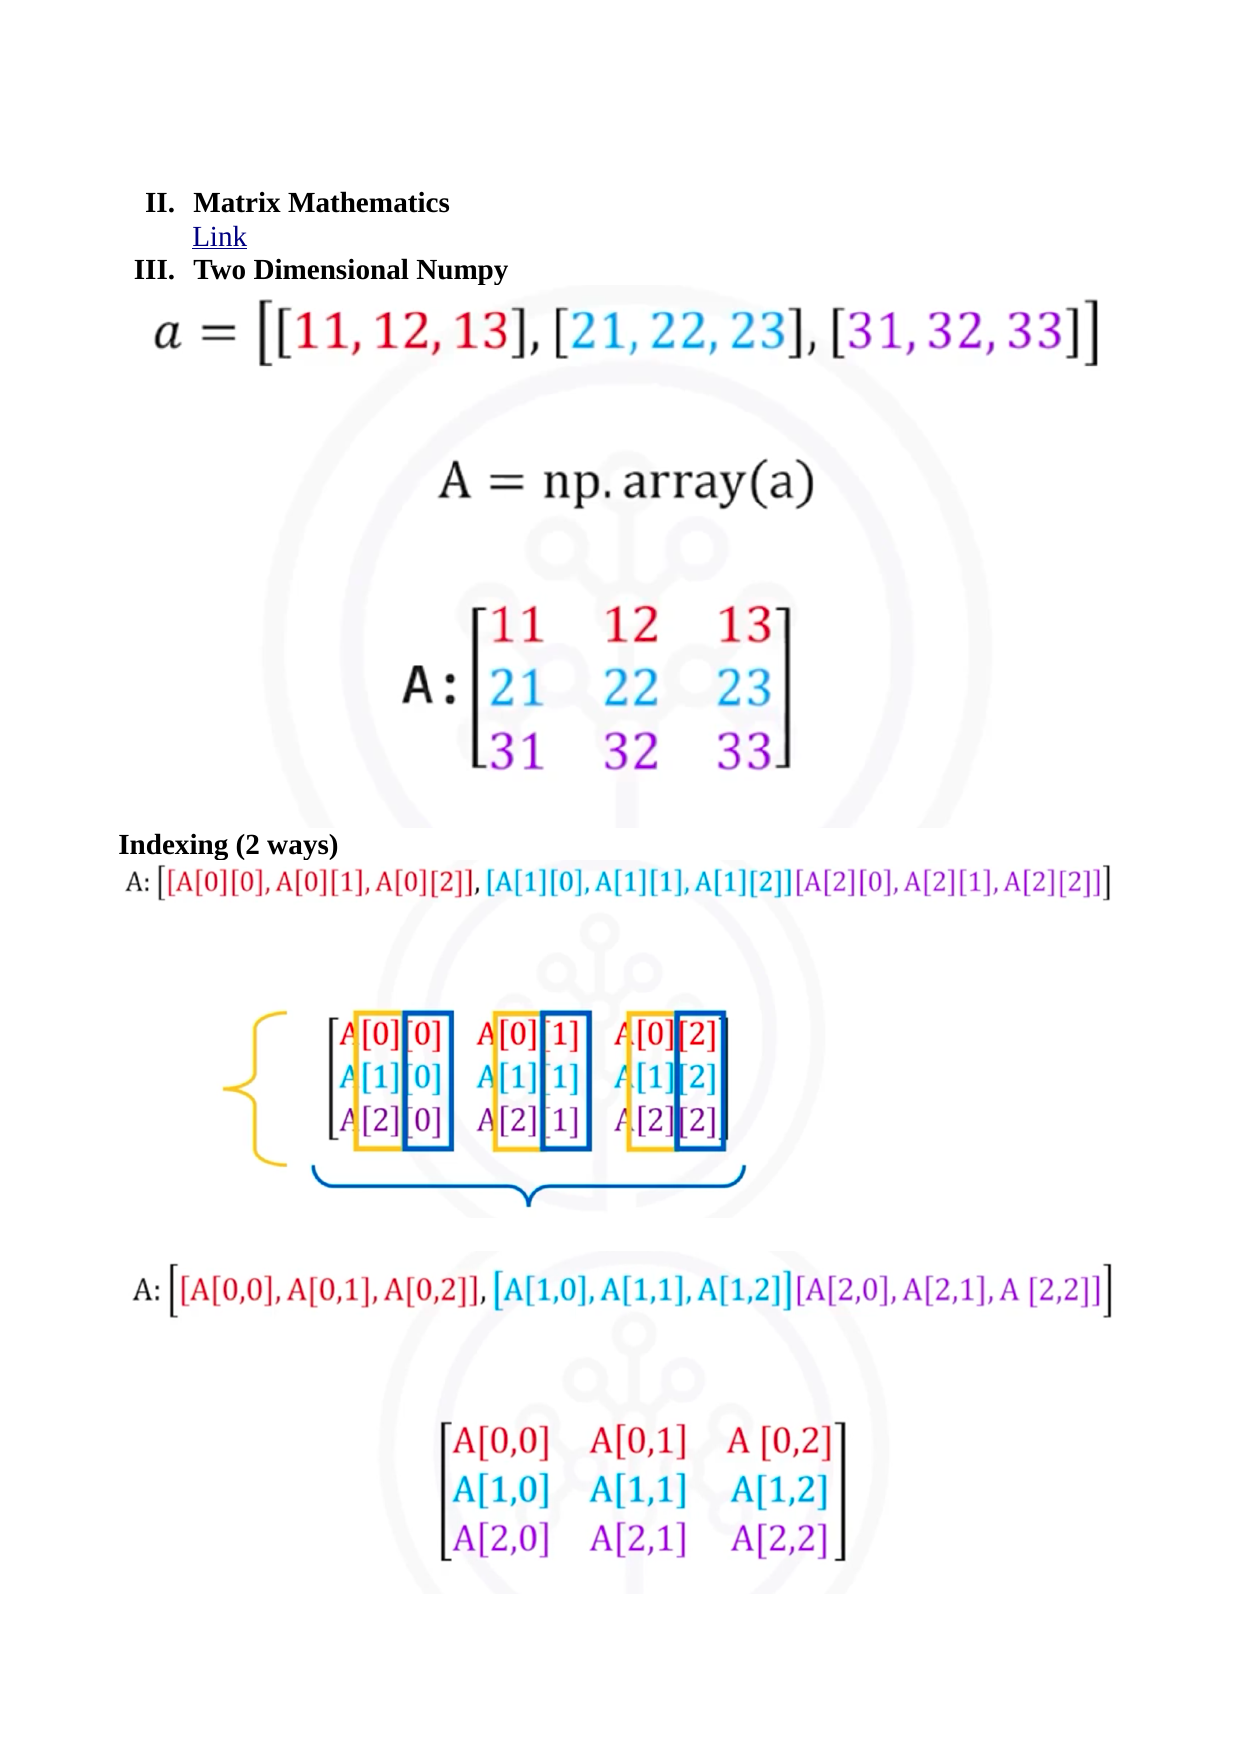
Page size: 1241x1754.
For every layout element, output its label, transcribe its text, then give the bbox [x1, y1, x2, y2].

picture [118, 1251, 1123, 1594]
text Indexing (2 ways) [118, 828, 1122, 860]
picture [118, 860, 1123, 1218]
picture [118, 285, 1123, 828]
text Link [118, 219, 1122, 252]
list Matrix Mathematics [175, 185, 1122, 219]
list Two Dimensional Numpy [175, 252, 1122, 285]
